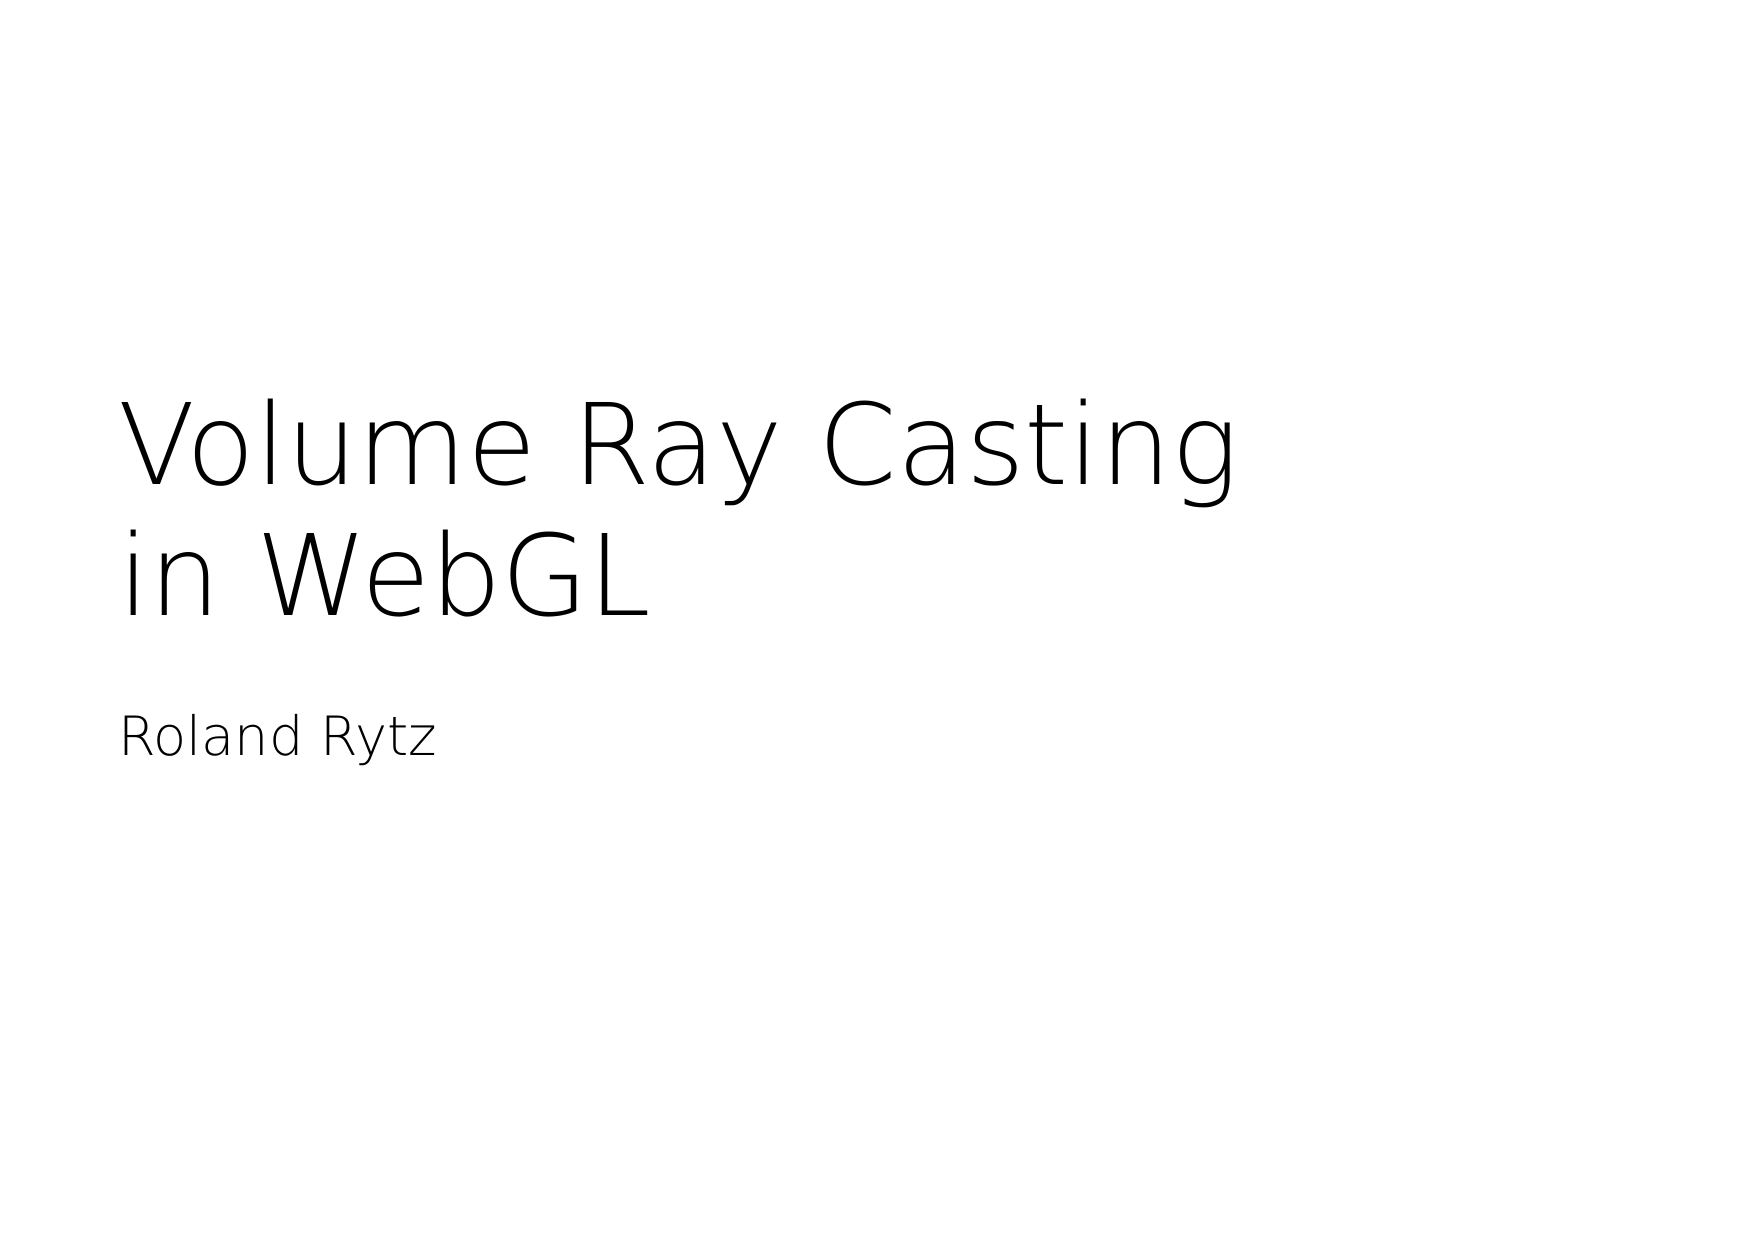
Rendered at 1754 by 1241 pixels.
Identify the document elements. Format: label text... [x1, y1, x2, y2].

text Volume Ray Casting [118, 380, 1636, 511]
text in WebGL [118, 511, 1636, 642]
text Roland Rytz [118, 705, 1636, 768]
